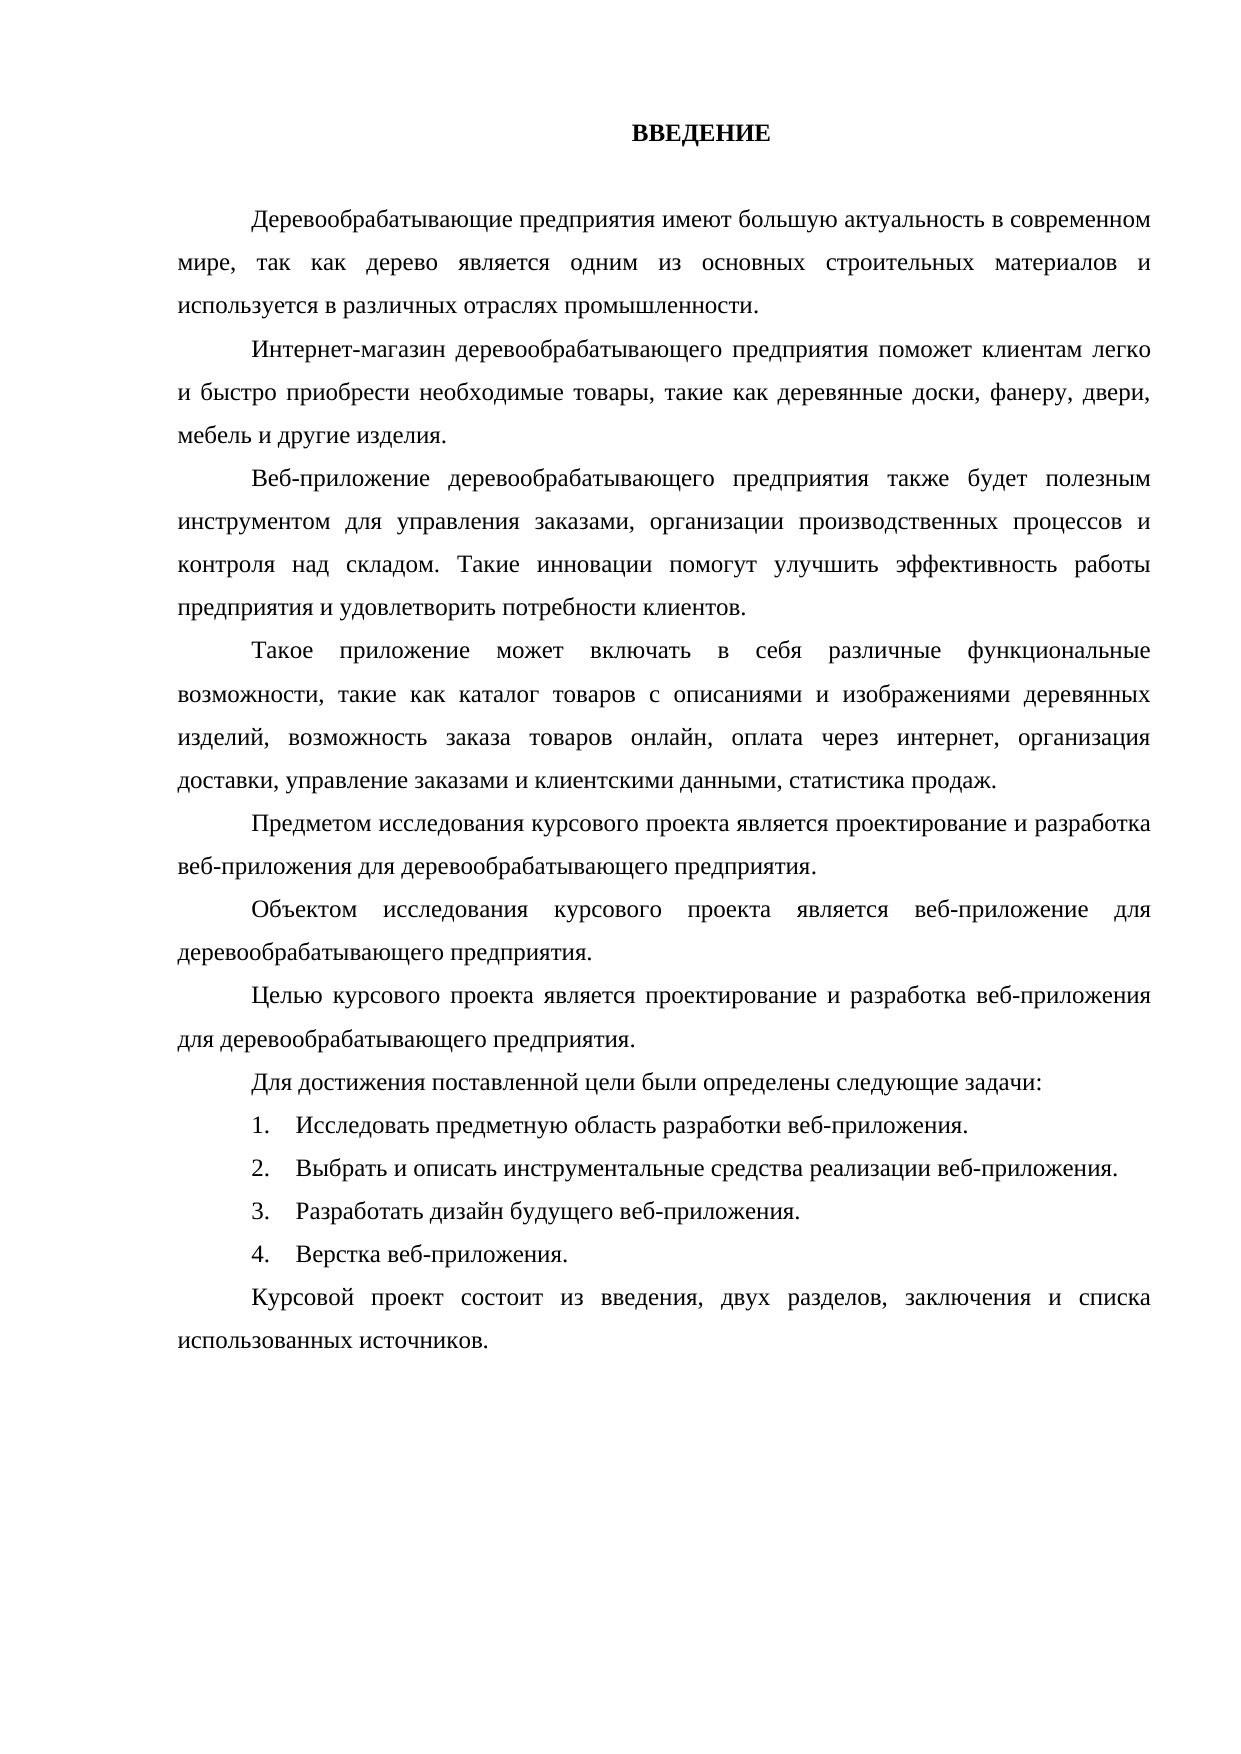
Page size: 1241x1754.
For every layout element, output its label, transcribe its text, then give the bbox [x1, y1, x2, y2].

text Деревообрабатывающие предприятия имеют большую актуальность в современном мире, так как дерево является одним из основных строительных материалов и используется в различных отраслях промышленности. [177, 204, 1152, 319]
text Для достижения поставленной цели были определены следующие задачи: [177, 1067, 1152, 1096]
text Веб-приложение деревообрабатывающего предприятия также будет полезным инструментом для управления заказами, организации производственных процессов и контроля над складом. Такие инновации помогут улучшить эффективность работы предприятия и удовлетворить потребности клиентов. [177, 463, 1152, 621]
text 1. Исследовать предметную область разработки веб-приложения. [177, 1110, 1152, 1139]
text 3. Разработать дизайн будущего веб-приложения. [177, 1196, 1152, 1225]
text Такое приложение может включать в себя различные функциональные возможности, такие как каталог товаров с описаниями и изображениями деревянных изделий, возможность заказа товаров онлайн, оплата через интернет, организация доставки, управление заказами и клиентскими данными, статистика продаж. [177, 636, 1152, 794]
text Курсовой проект состоит из введения, двух разделов, заключения и списка использованных источников. [177, 1282, 1152, 1354]
text Интернет-магазин деревообрабатывающего предприятия поможет клиентам легко и быстро приобрести необходимые товары, такие как деревянные доски, фанеру, двери, мебель и другие изделия. [177, 334, 1152, 449]
text Объектом исследования курсового проекта является веб-приложение для деревообрабатывающего предприятия. [177, 894, 1152, 966]
text ВВЕДЕНИЕ [177, 118, 1152, 147]
text Предметом исследования курсового проекта является проектирование и разработка веб-приложения для деревообрабатывающего предприятия. [177, 808, 1152, 880]
text 2. Выбрать и описать инструментальные средства реализации веб-приложения. [177, 1153, 1152, 1182]
text Целью курсового проекта является проектирование и разработка веб-приложения для деревообрабатывающего предприятия. [177, 981, 1152, 1052]
text 4. Верстка веб-приложения. [177, 1239, 1152, 1268]
